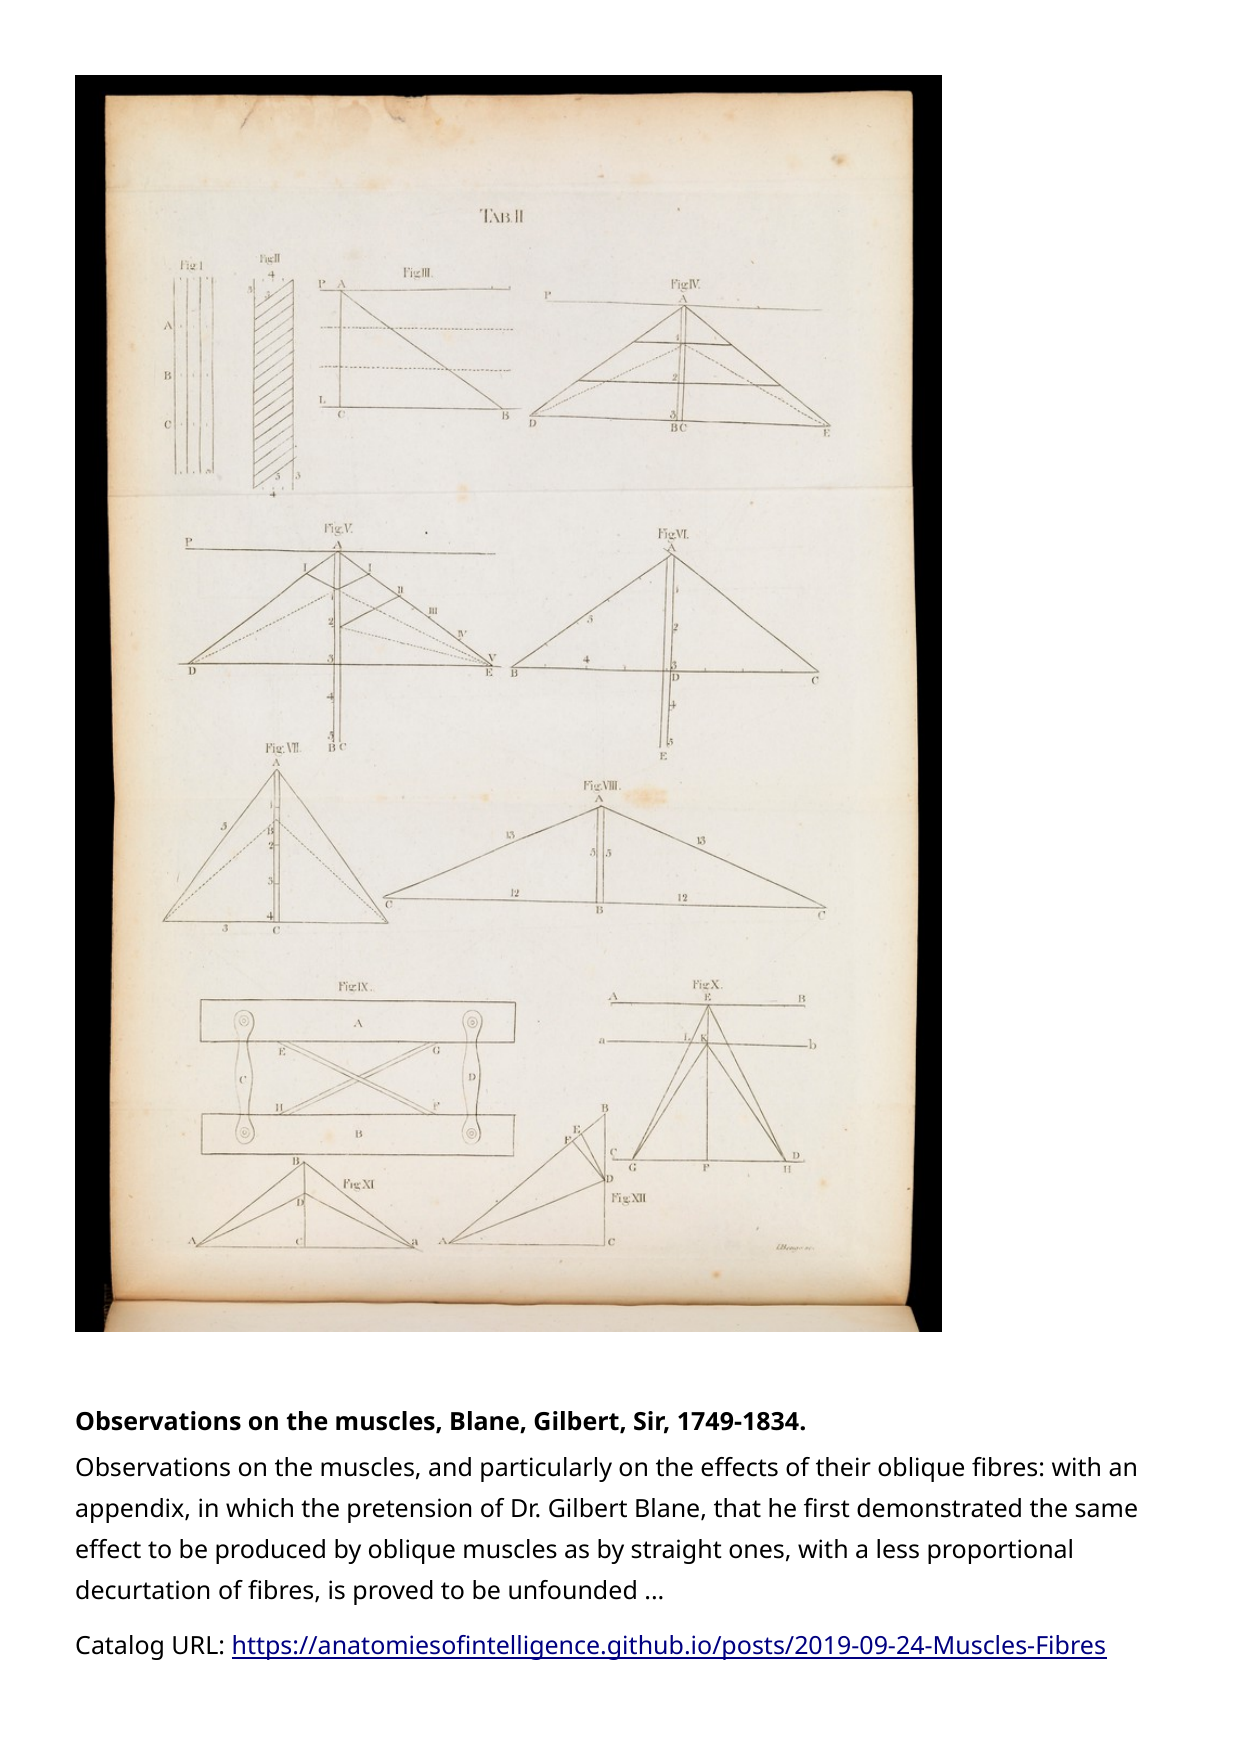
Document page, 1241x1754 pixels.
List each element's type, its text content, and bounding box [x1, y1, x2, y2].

text Observations on the muscles, and particularly on the effects of their oblique fibres: with an appendix, in which the pretension of Dr. Gilbert Blane, that he first demonstrated the same effect to be produced by oblique muscles as by straight ones, with a less proportional decurtation of fibres, is proved to be unfounded ... [75, 1450, 1165, 1607]
subtitle Observations on the muscles, Blane, Gilbert, Sir, 1749-1834. [75, 1403, 1165, 1438]
text Catalog URL: https://anatomiesofintelligence.github.io/posts/2019-09-24-Muscles-Fibres [75, 1628, 1165, 1662]
picture [75, 75, 942, 1332]
